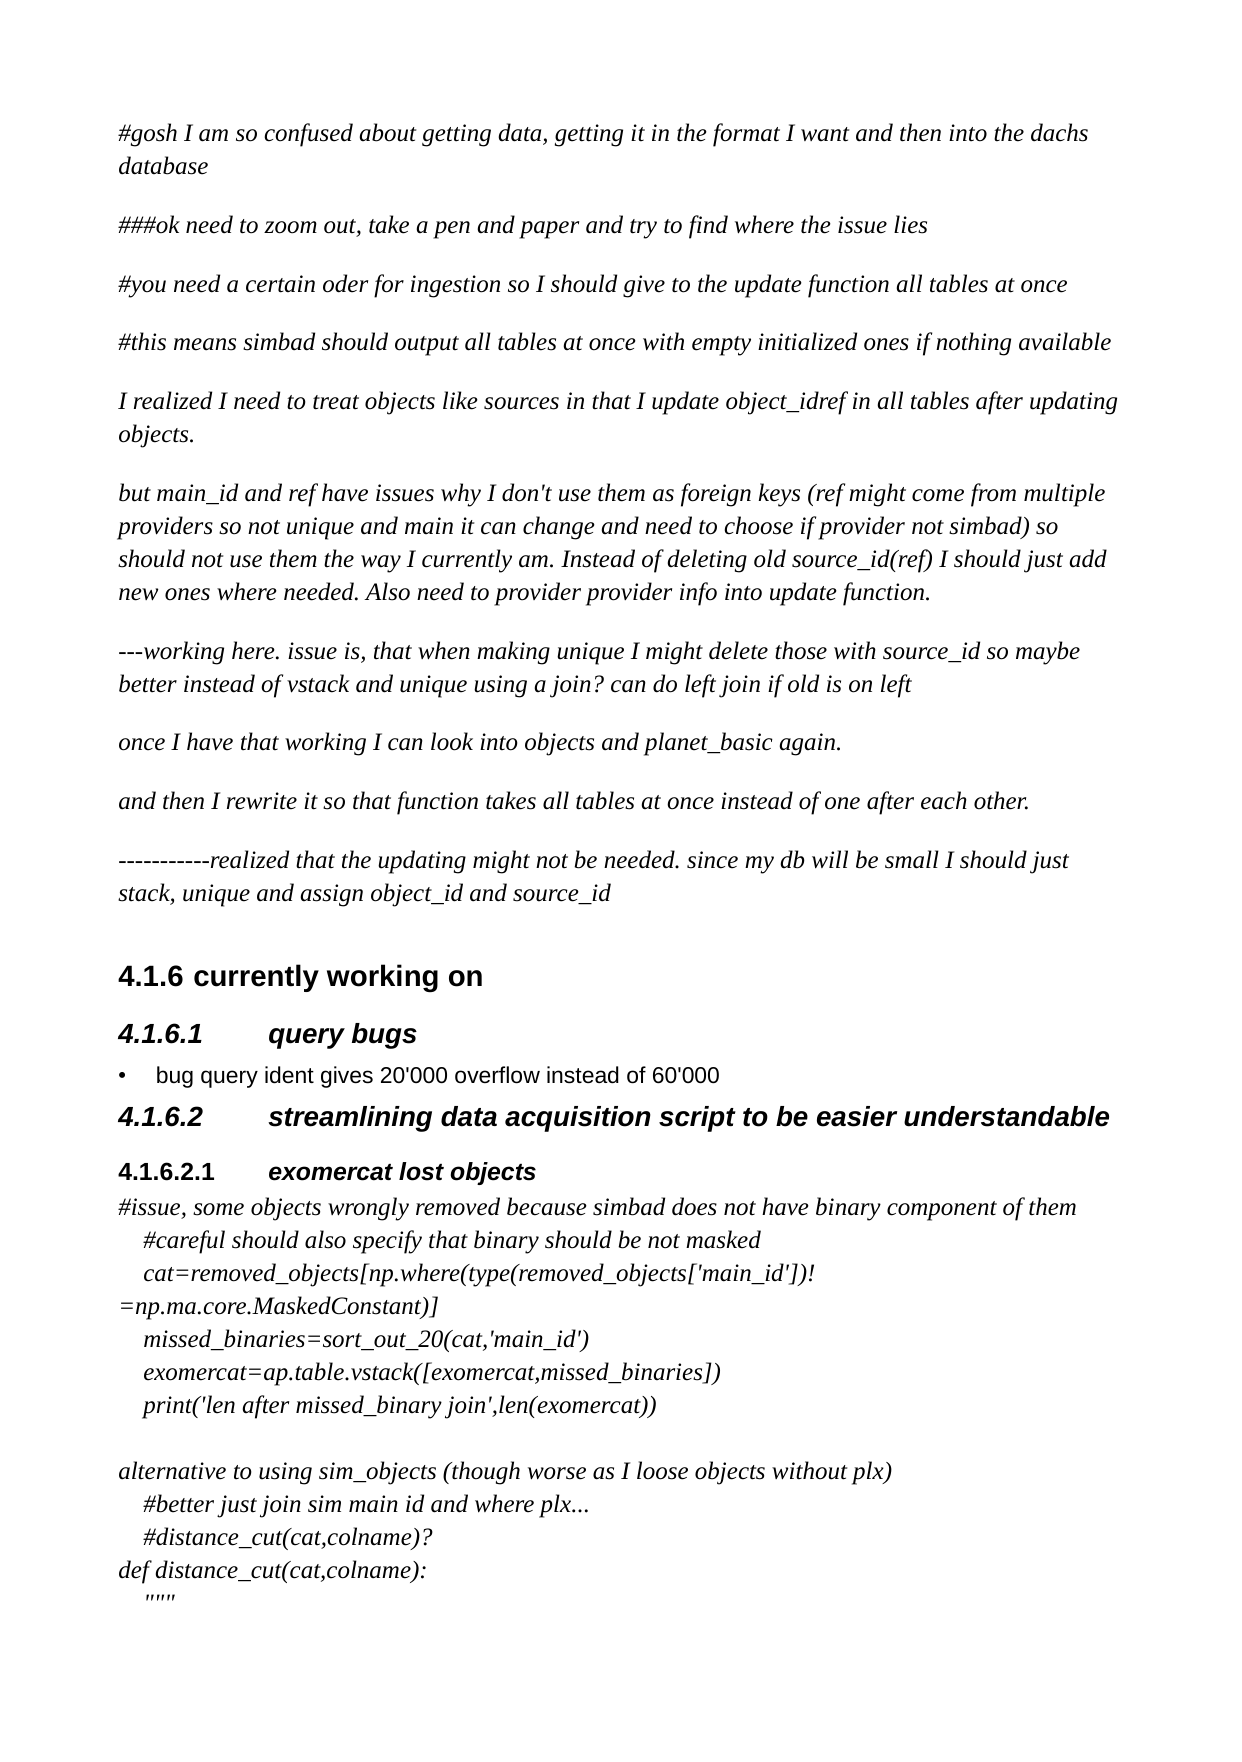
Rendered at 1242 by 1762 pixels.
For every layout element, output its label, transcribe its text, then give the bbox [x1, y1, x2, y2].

text cat=removed_objects[np.where(type(removed_objects['main_id'])!=np.ma.core.MaskedConstant)] [118, 1258, 1124, 1320]
text and then I rewrite it so that function takes all tables at once instead of one after each other. [118, 786, 1124, 815]
list bug query ident gives 20'000 overflow instead of 60'000 [118, 1062, 1124, 1088]
text #distance_cut(cat,colname)? [118, 1522, 1124, 1551]
text -----------realized that the updating might not be needed. since my db will be small I should just stack, unique and assign object_id and source_id [118, 845, 1124, 907]
subtitle currently working on [118, 959, 1124, 992]
subtitle exomercat lost objects [118, 1157, 1124, 1186]
text #gosh I am so confused about getting data, getting it in the format I want and then into the dachs database [118, 118, 1124, 180]
text exomercat=ap.table.vstack([exomercat,missed_binaries]) [118, 1357, 1124, 1386]
subtitle streamlining data acquisition script to be easier understandable [118, 1101, 1124, 1132]
text I realized I need to treat objects like sources in that I update object_idref in all tables after updating objects. [118, 386, 1124, 448]
text ###ok need to zoom out, take a pen and paper and try to find where the issue lies [118, 210, 1124, 239]
text missed_binaries=sort_out_20(cat,'main_id') [118, 1324, 1124, 1353]
text once I have that working I can look into objects and planet_basic again. [118, 727, 1124, 756]
text but main_id and ref have issues why I don't use them as foreign keys (ref might come from multiple providers so not unique and main it can change and need to choose if provider not simbad) so should not use them the way I currently am. Instead of deleting old source_id(ref) I should just add new ones where needed. Also need to provider provider info into update function. [118, 478, 1124, 606]
text #this means simbad should output all tables at once with empty initialized ones if nothing available [118, 327, 1124, 356]
text #you need a certain oder for ingestion so I should give to the update function all tables at once [118, 269, 1124, 297]
subtitle query bugs [118, 1017, 1124, 1049]
text """ [118, 1588, 1124, 1617]
text ---working here. issue is, that when making unique I might delete those with source_id so maybe better instead of vstack and unique using a join? can do left join if old is on left [118, 636, 1124, 697]
text #issue, some objects wrongly removed because simbad does not have binary component of them [118, 1192, 1124, 1221]
text #better just join sim main id and where plx... [118, 1489, 1124, 1518]
text print('len after missed_binary join',len(exomercat)) [118, 1390, 1124, 1419]
text alternative to using sim_objects (though worse as I loose objects without plx) [118, 1456, 1124, 1485]
text def distance_cut(cat,colname): [118, 1556, 1124, 1584]
text #careful should also specify that binary should be not masked [118, 1225, 1124, 1254]
